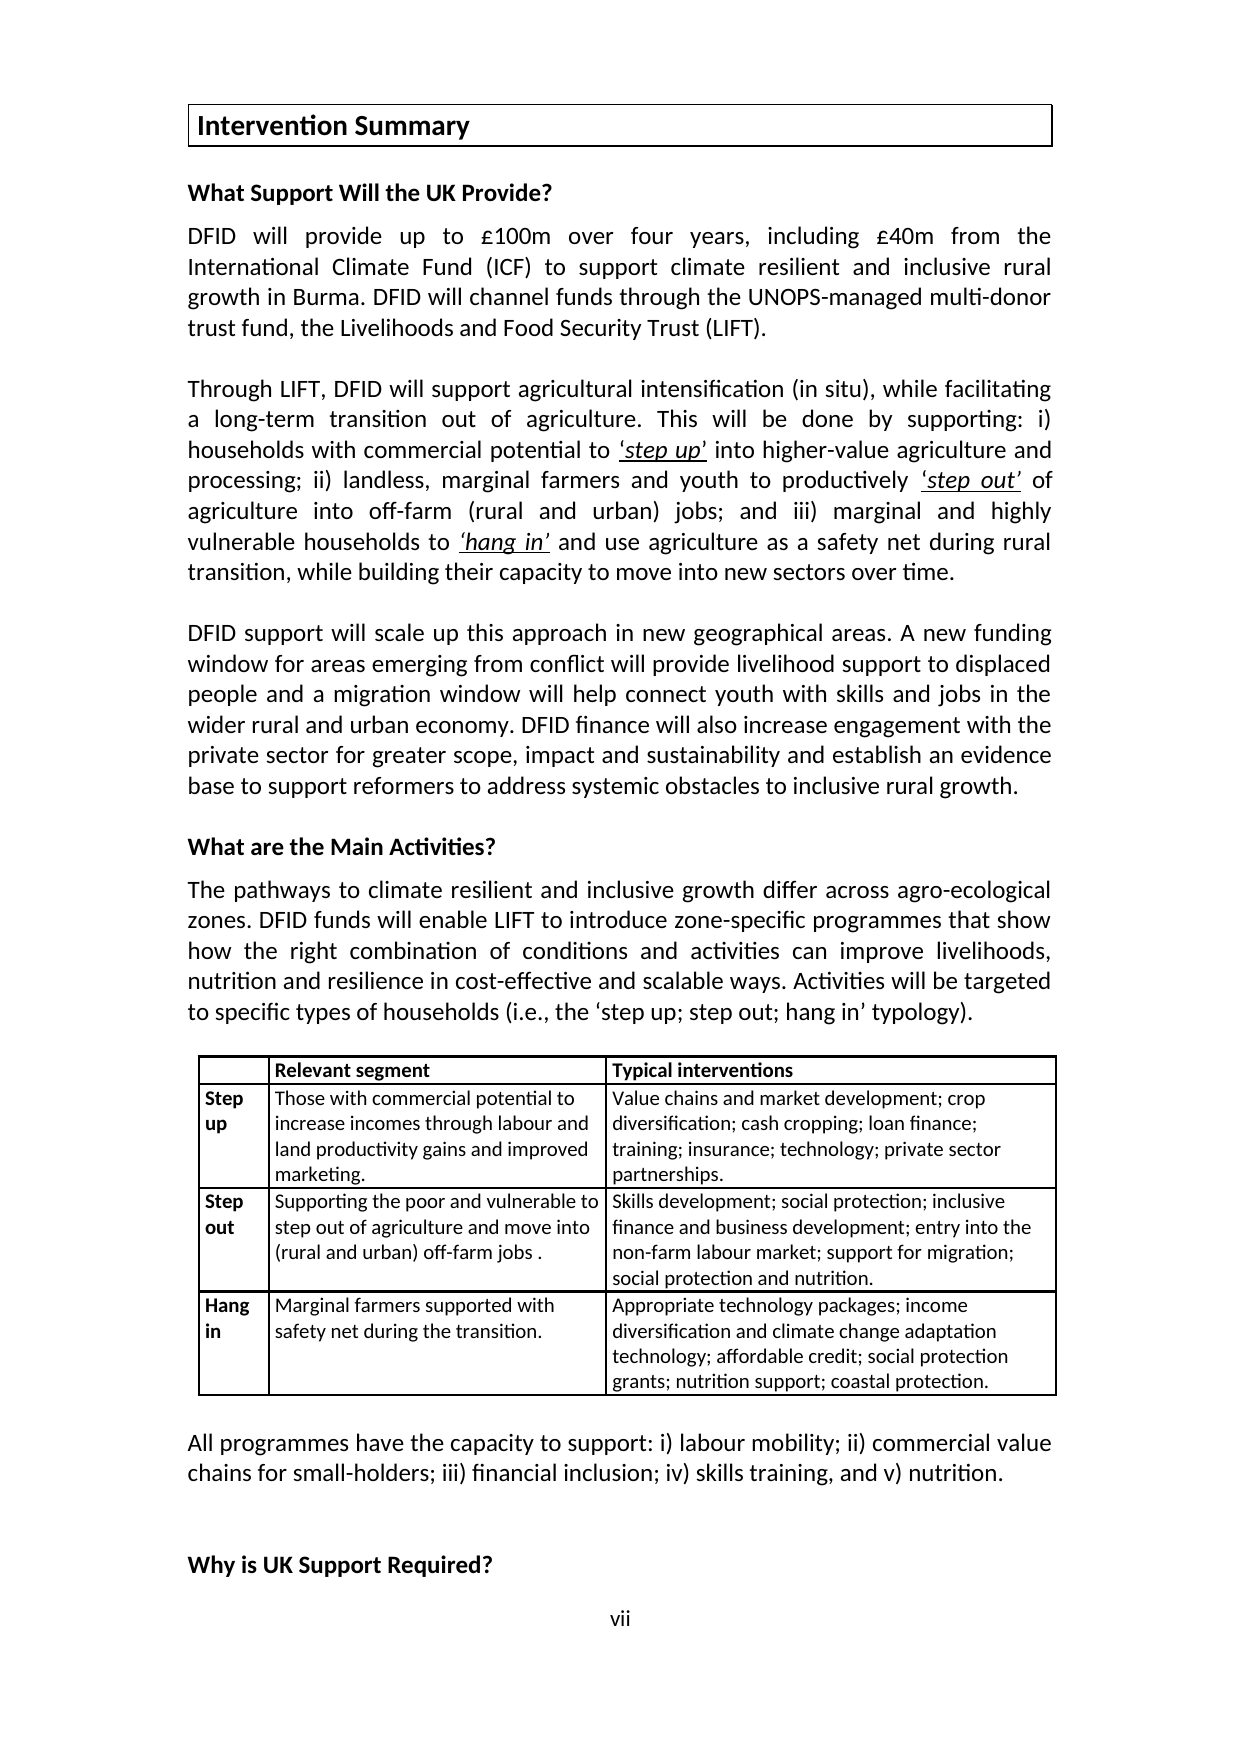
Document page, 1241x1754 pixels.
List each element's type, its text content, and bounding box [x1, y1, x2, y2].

text What Support Will the UK Provide? [187, 177, 1053, 208]
text Intervention Summary [189, 105, 1051, 145]
text DFID will provide up to £100m over four years, including £40m from the International Climate Fund (ICF) to support climate resilient and inclusive rural growth in Burma. DFID will channel funds through the UNOPS-managed multi-donor trust fund, the Livelihoods and Food Security Trust (LIFT). [187, 221, 1053, 343]
table_cell Supporting the poor and vulnerable to step out of agriculture and move into (rural and urban) off-farm jobs . [270, 1189, 605, 1290]
table_cell Marginal farmers supported with safety net during the transition. [270, 1293, 605, 1394]
table_header Typical interventions [607, 1058, 1055, 1083]
table_header [200, 1058, 268, 1083]
table_cell Hang in [200, 1293, 268, 1394]
table_cell Step out [200, 1189, 268, 1290]
text All programmes have the capacity to support: i) labour mobility; ii) commercial value chains for small-holders; iii) financial inclusion; iv) skills training, and v) nutrition. [187, 1427, 1053, 1488]
table_cell Appropriate technology packages; income diversification and climate change adaptation technology; affordable credit; social protection grants; nutrition support; coastal protection. [607, 1293, 1055, 1394]
text The pathways to climate resilient and inclusive growth differ across agro-ecological zones. DFID funds will enable LIFT to introduce zone-specific programmes that show how the right combination of conditions and activities can improve livelihoods, nutrition and resilience in cost-effective and scalable ways. Activities will be targeted to specific types of households (i.e., the ‘step up; step out; hang in’ typology). [187, 874, 1053, 1027]
table_header Relevant segment [270, 1058, 605, 1083]
text What are the Main Activities? [187, 831, 1053, 861]
table_cell Value chains and market development; crop diversification; cash cropping; loan finance; training; insurance; technology; private sector partnerships. [607, 1085, 1055, 1187]
text Why is UK Support Required? [187, 1549, 1053, 1579]
table_cell Skills development; social protection; inclusive finance and business development; entry into the non-farm labour market; support for migration; social protection and nutrition. [607, 1189, 1055, 1290]
table_cell Step up [200, 1085, 268, 1187]
table_cell Those with commercial potential to increase incomes through labour and land productivity gains and improved marketing. [270, 1085, 605, 1187]
text Through LIFT, DFID will support agricultural intensification (in situ), while facilitating a long-term transition out of agriculture. This will be done by supporting: i) households with commercial potential to ‘step up’ into higher-value agriculture and processing; ii) landless, marginal farmers and youth to productively ‘step out’ of agriculture into off-farm (rural and urban) jobs; and iii) marginal and highly vulnerable households to ‘hang in’ and use agriculture as a safety net during rural transition, while building their capacity to move into new sectors over time. [187, 373, 1053, 587]
text DFID support will scale up this approach in new geographical areas. A new funding window for areas emerging from conflict will provide livelihood support to displaced people and a migration window will help connect youth with skills and jobs in the wider rural and urban economy. DFID finance will also increase engagement with the private sector for greater scope, impact and sustainability and establish an evidence base to support reformers to address systemic obstacles to inclusive rural growth. [187, 617, 1053, 800]
